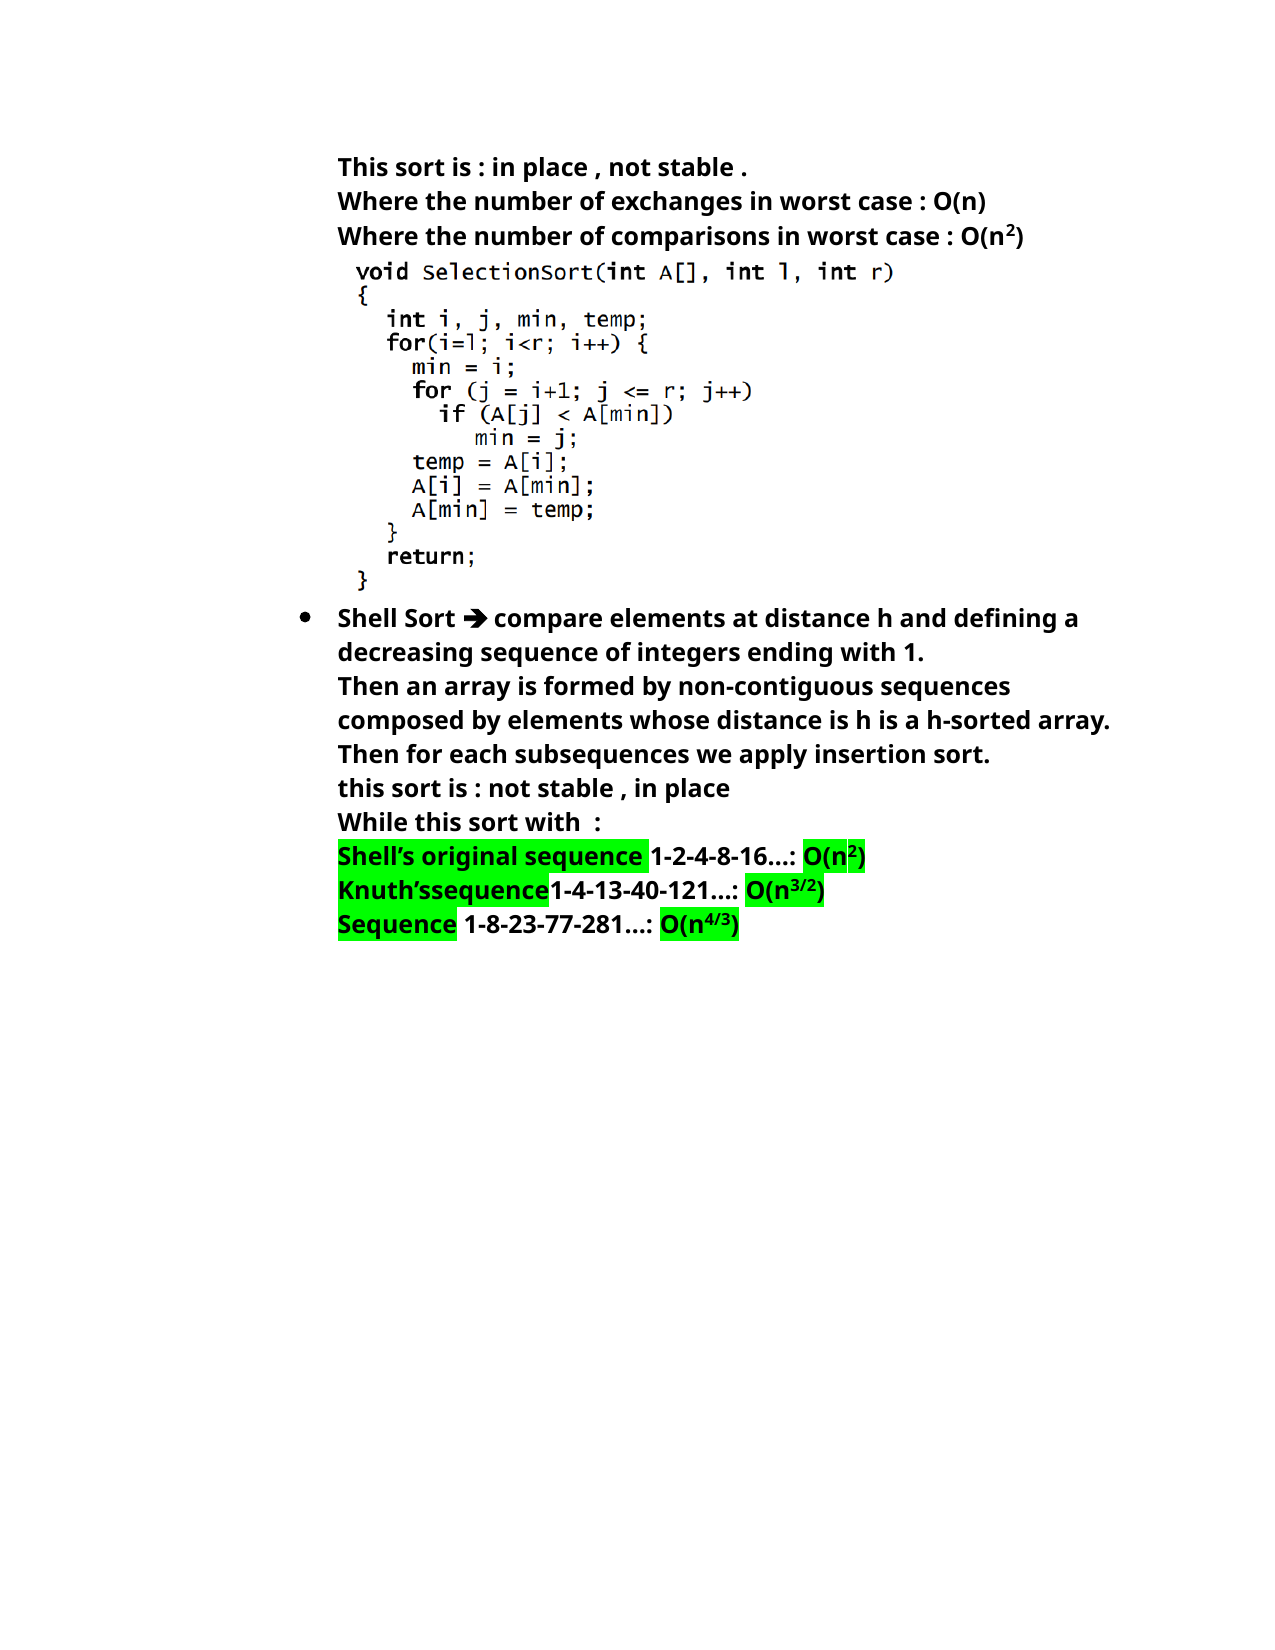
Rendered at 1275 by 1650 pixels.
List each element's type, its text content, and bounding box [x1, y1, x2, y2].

subtitle While this sort with : [337, 805, 1125, 839]
subtitle Where the number of exchanges in worst case : O(n) [337, 184, 1125, 218]
subtitle Knuth’ssequence1-4-13-40-121…: O(n3/2) [337, 873, 1125, 907]
subtitle Where the number of comparisons in worst case : O(n2) [337, 218, 1125, 252]
subtitle Then for each subsequences we apply insertion sort. this sort is : not stable , in place [337, 737, 1125, 805]
subtitle Shell’s original sequence 1-2-4-8-16…: O(n2) [337, 839, 1125, 873]
subtitle This sort is : in place , not stable . [337, 150, 1125, 184]
subtitle Then an array is formed by non-contiguous sequences composed by elements whose distance is h is a h-sorted array. [337, 669, 1125, 737]
subtitle Sequence 1-8-23-77-281…: O(n4/3) [337, 907, 1125, 999]
subtitle Shell Sort  compare elements at distance h and defining a decreasing sequence of integers ending with 1. [300, 601, 1125, 669]
